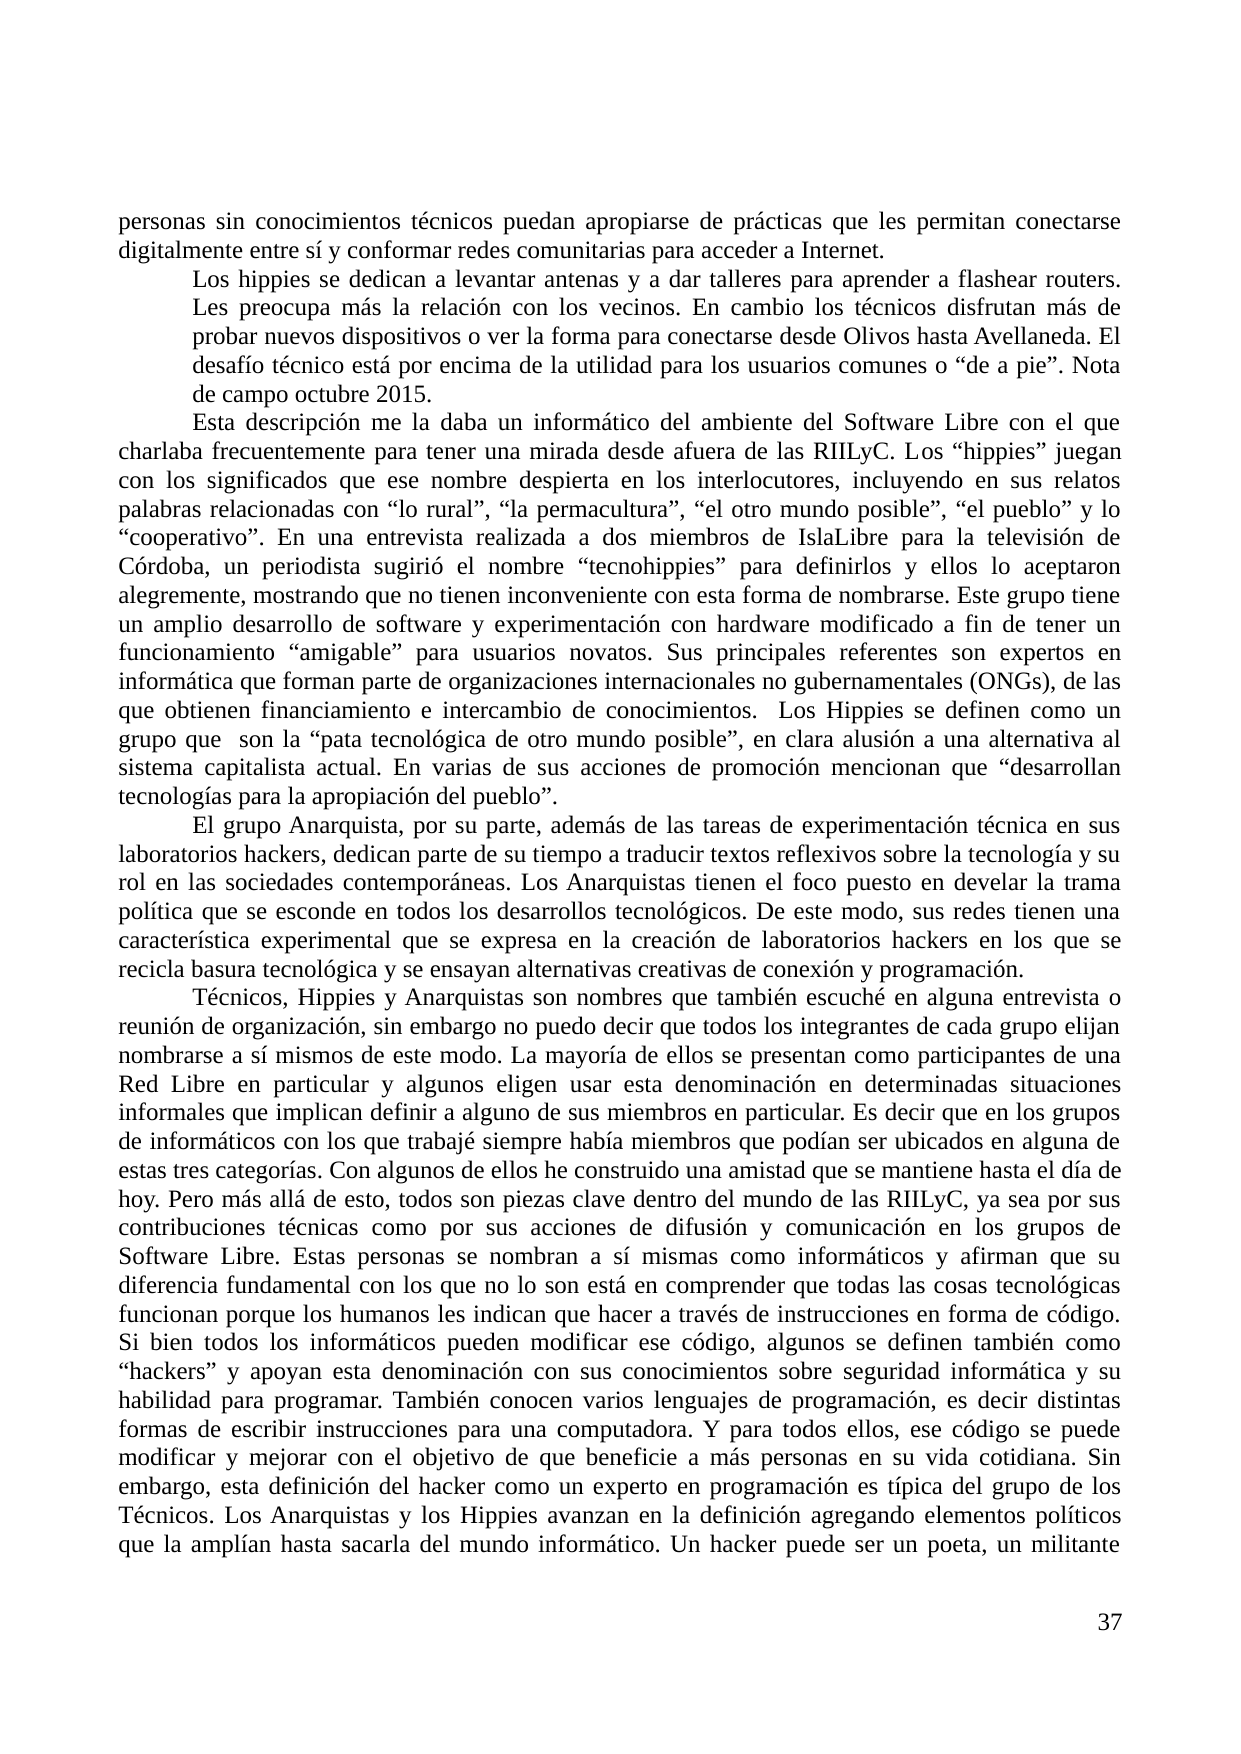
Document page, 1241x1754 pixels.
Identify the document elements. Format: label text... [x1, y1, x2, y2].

text Técnicos, Hippies y Anarquistas son nombres que también escuché en alguna entrevista o reunión de organización, sin embargo no puedo decir que todos los integrantes de cada grupo elijan nombrarse a sí mismos de este modo. La mayoría de ellos se presentan como participantes de una Red Libre en particular y algunos eligen usar esta denominación en determinadas situaciones informales que implican definir a alguno de sus miembros en particular. Es decir que en los grupos de informáticos con los que trabajé siempre había miembros que podían ser ubicados en alguna de estas tres categorías. Con algunos de ellos he construido una amistad que se mantiene hasta el día de hoy. Pero más allá de esto, todos son piezas clave dentro del mundo de las RIILyC, ya sea por sus contribuciones técnicas como por sus acciones de difusión y comunicación en los grupos de Software Libre. Estas personas se nombran a sí mismas como informáticos y afirman que su diferencia fundamental con los que no lo son está en comprender que todas las cosas tecnológicas funcionan porque los humanos les indican que hacer a través de instrucciones en forma de código. Si bien todos los informáticos pueden modificar ese código, algunos se definen también como “hackers” y apoyan esta denominación con sus conocimientos sobre seguridad informática y su habilidad para programar. También conocen varios lenguajes de programación, es decir distintas formas de escribir instrucciones para una computadora. Y para todos ellos, ese código se puede modificar y mejorar con el objetivo de que beneficie a más personas en su vida cotidiana. Sin embargo, esta definición del hacker como un experto en programación es típica del grupo de los Técnicos. Los Anarquistas y los Hippies avanzan en la definición agregando elementos políticos que la amplían hasta sacarla del mundo informático. Un hacker puede ser un poeta, un militante [118, 982, 1122, 1557]
text El grupo Anarquista, por su parte, además de las tareas de experimentación técnica en sus laboratorios hackers, dedican parte de su tiempo a traducir textos reflexivos sobre la tecnología y su rol en las sociedades contemporáneas. Los Anarquistas tienen el foco puesto en develar la trama política que se esconde en todos los desarrollos tecnológicos. De este modo, sus redes tienen una característica experimental que se expresa en la creación de laboratorios hackers en los que se recicla basura tecnológica y se ensayan alternativas creativas de conexión y programación. [118, 810, 1122, 982]
text Esta descripción me la daba un informático del ambiente del Software Libre con el que charlaba frecuentemente para tener una mirada desde afuera de las RIILyC. Los “hippies” juegan con los significados que ese nombre despierta en los interlocutores, incluyendo en sus relatos palabras relacionadas con “lo rural”, “la permacultura”, “el otro mundo posible”, “el pueblo” y lo “cooperativo”. En una entrevista realizada a dos miembros de IslaLibre para la televisión de Córdoba, un periodista sugirió el nombre “tecnohippies” para definirlos y ellos lo aceptaron alegremente, mostrando que no tienen inconveniente con esta forma de nombrarse. Este grupo tiene un amplio desarrollo de software y experimentación con hardware modificado a fin de tener un funcionamiento “amigable” para usuarios novatos. Sus principales referentes son expertos en informática que forman parte de organizaciones internacionales no gubernamentales (ONGs), de las que obtienen financiamiento e intercambio de conocimientos. Los Hippies se definen como un grupo que son la “pata tecnológica de otro mundo posible”, en clara alusión a una alternativa al sistema capitalista actual. En varias de sus acciones de promoción mencionan que “desarrollan tecnologías para la apropiación del pueblo”. [118, 407, 1122, 810]
text Los hippies se dedican a levantar antenas y a dar talleres para aprender a flashear routers. Les preocupa más la relación con los vecinos. En cambio los técnicos disfrutan más de probar nuevos dispositivos o ver la forma para conectarse desde Olivos hasta Avellaneda. El desafío técnico está por encima de la utilidad para los usuarios comunes o “de a pie”. Nota de campo octubre 2015. [192, 264, 1122, 407]
text personas sin conocimientos técnicos puedan apropiarse de prácticas que les permitan conectarse digitalmente entre sí y conformar redes comunitarias para acceder a Internet. [118, 206, 1122, 264]
